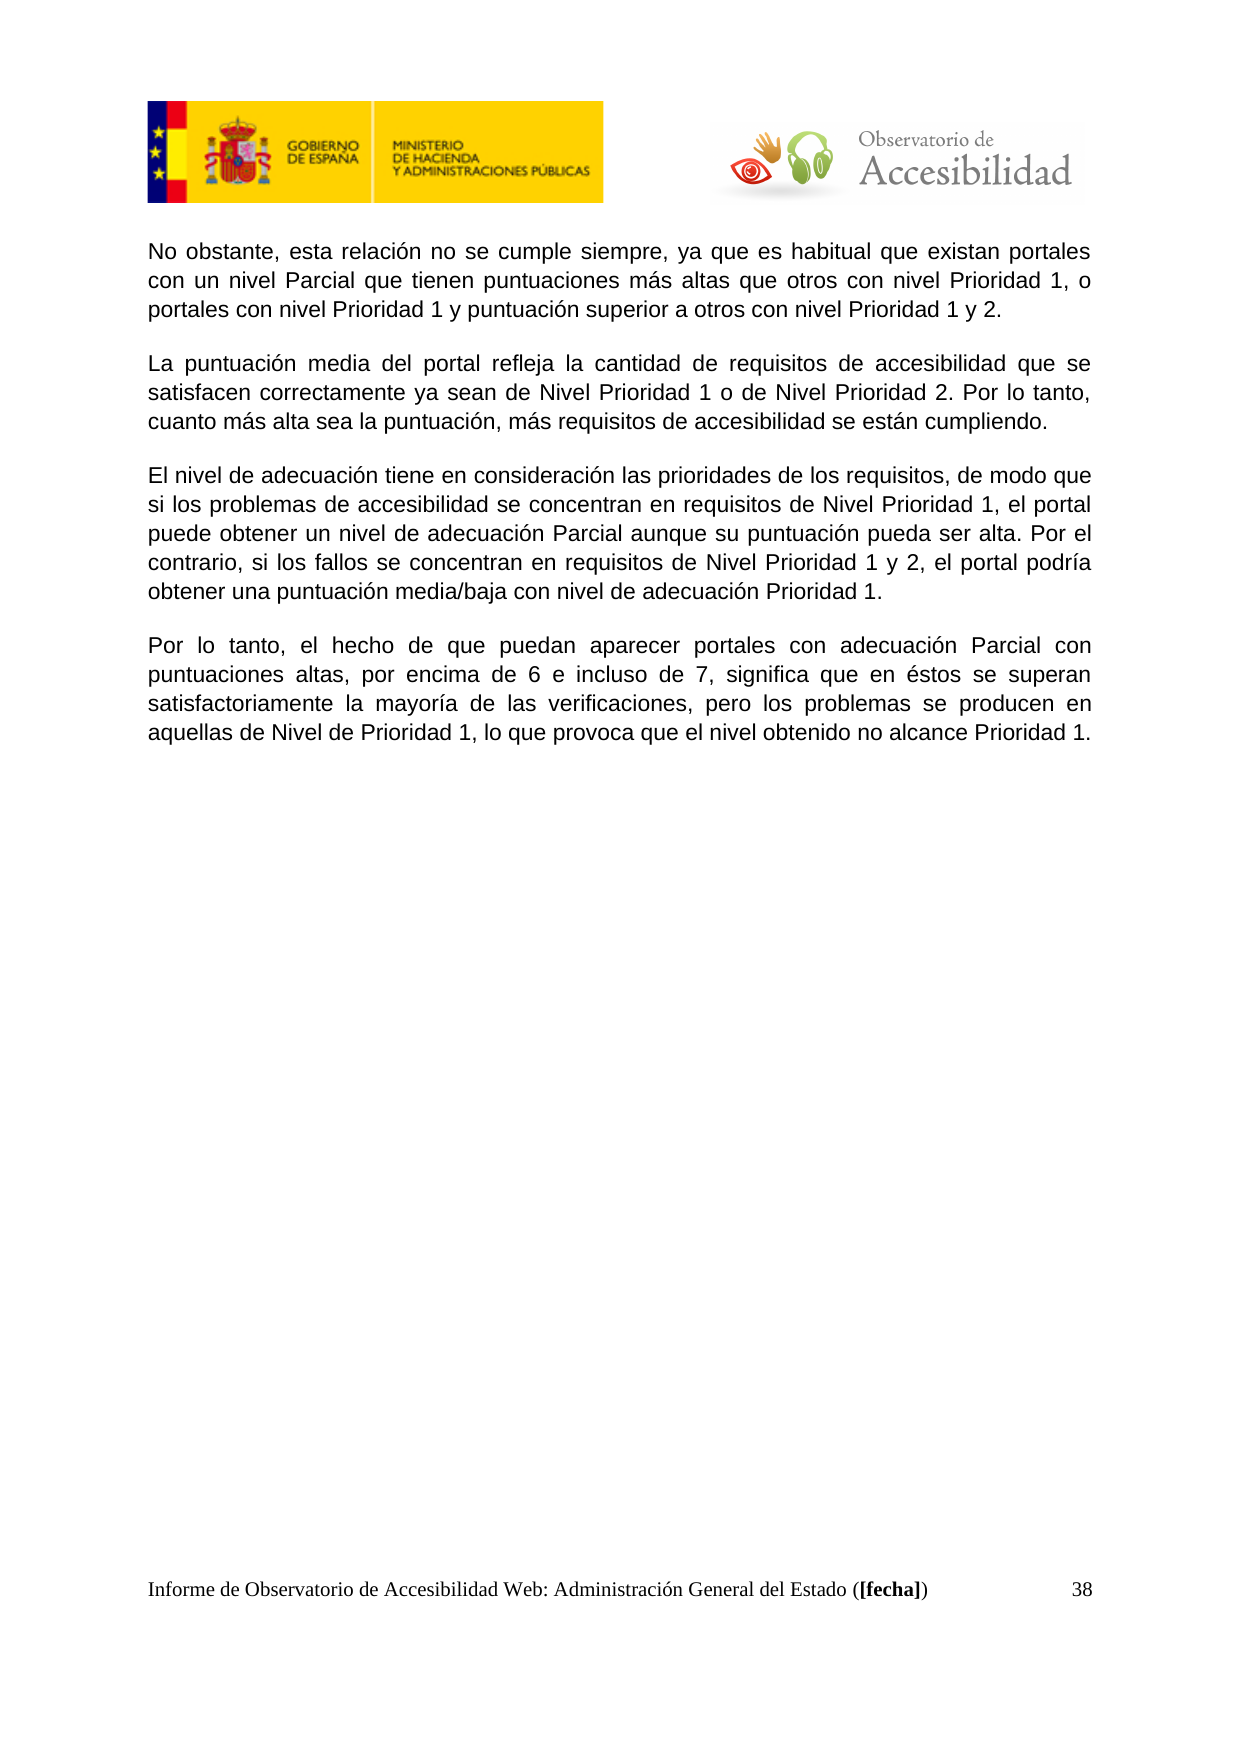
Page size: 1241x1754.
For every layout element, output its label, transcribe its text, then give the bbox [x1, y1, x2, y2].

text El nivel de adecuación tiene en consideración las prioridades de los requisitos, de modo que si los problemas de accesibilidad se concentran en requisitos de Nivel Prioridad 1, el portal puede obtener un nivel de adecuación Parcial aunque su puntuación pueda ser alta. Por el contrario, si los fallos se concentran en requisitos de Nivel Prioridad 1 y 2, el portal podría obtener una puntuación media/baja con nivel de adecuación Prioridad 1. [148, 462, 1092, 604]
picture [710, 122, 1086, 205]
text La puntuación media del portal refleja la cantidad de requisitos de accesibilidad que se satisfacen correctamente ya sean de Nivel Prioridad 1 o de Nivel Prioridad 2. Por lo tanto, cuanto más alta sea la puntuación, más requisitos de accesibilidad se están cumpliendo. [148, 350, 1092, 434]
text No obstante, esta relación no se cumple siempre, ya que es habitual que existan portales con un nivel Parcial que tienen puntuaciones más altas que otros con nivel Prioridad 1, o portales con nivel Prioridad 1 y puntuación superior a otros con nivel Prioridad 1 y 2. [148, 238, 1092, 322]
picture [147, 101, 604, 203]
text Por lo tanto, el hecho de que puedan aparecer portales con adecuación Parcial con puntuaciones altas, por encima de 6 e incluso de 7, significa que en éstos se superan satisfactoriamente la mayoría de las verificaciones, pero los problemas se producen en aquellas de Nivel de Prioridad 1, lo que provoca que el nivel obtenido no alcance Prioridad 1. [148, 632, 1092, 745]
